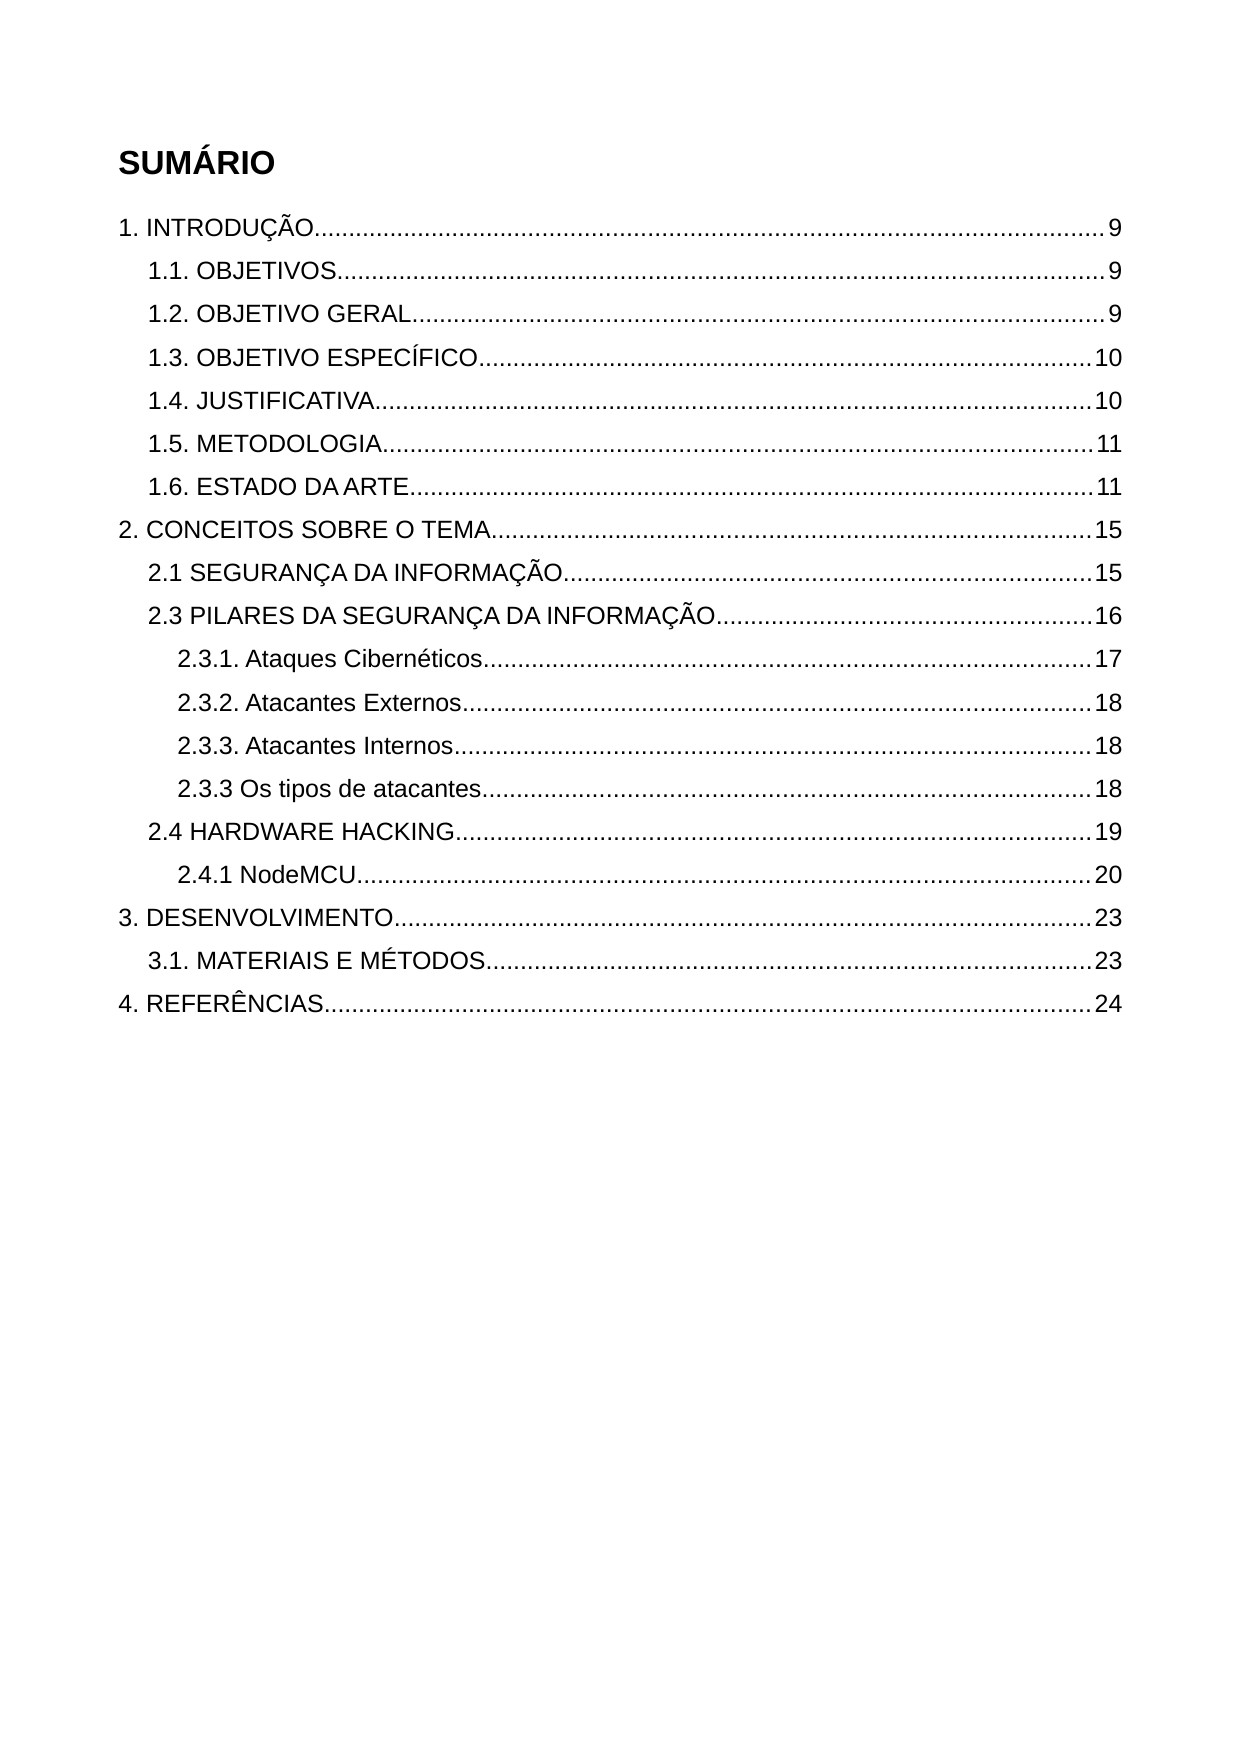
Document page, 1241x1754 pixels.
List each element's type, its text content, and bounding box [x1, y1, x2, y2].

text 1.1. OBJETIVOS 9 [148, 256, 1122, 285]
text 2. CONCEITOS SOBRE O TEMA 15 [118, 515, 1122, 544]
text 1. INTRODUÇÃO 9 [118, 213, 1122, 242]
text 3.1. MATERIAIS E MÉTODOS 23 [148, 946, 1122, 975]
text 1.4. JUSTIFICATIVA 10 [148, 386, 1122, 414]
text 2.3.3 Os tipos de atacantes 18 [177, 774, 1122, 803]
text 2.3 PILARES DA SEGURANÇA DA INFORMAÇÃO 16 [148, 601, 1122, 630]
text 3. DESENVOLVIMENTO 23 [118, 903, 1122, 932]
text 1.3. OBJETIVO ESPECÍFICO 10 [148, 343, 1122, 371]
text 4. REFERÊNCIAS 24 [118, 989, 1122, 1018]
text 1.2. OBJETIVO GERAL 9 [148, 299, 1122, 328]
text 1.6. ESTADO DA ARTE 11 [148, 472, 1122, 501]
text 2.3.1. Ataques Cibernéticos 17 [177, 644, 1122, 673]
text 2.4.1 NodeMCU 20 [177, 860, 1122, 889]
subtitle SUMÁRIO [118, 143, 1122, 182]
text 2.1 SEGURANÇA DA INFORMAÇÃO 15 [148, 558, 1122, 587]
text 1.5. METODOLOGIA 11 [148, 429, 1122, 458]
text 2.3.3. Atacantes Internos 18 [177, 731, 1122, 759]
text 2.3.2. Atacantes Externos 18 [177, 688, 1122, 716]
text 2.4 HARDWARE HACKING 19 [148, 817, 1122, 846]
